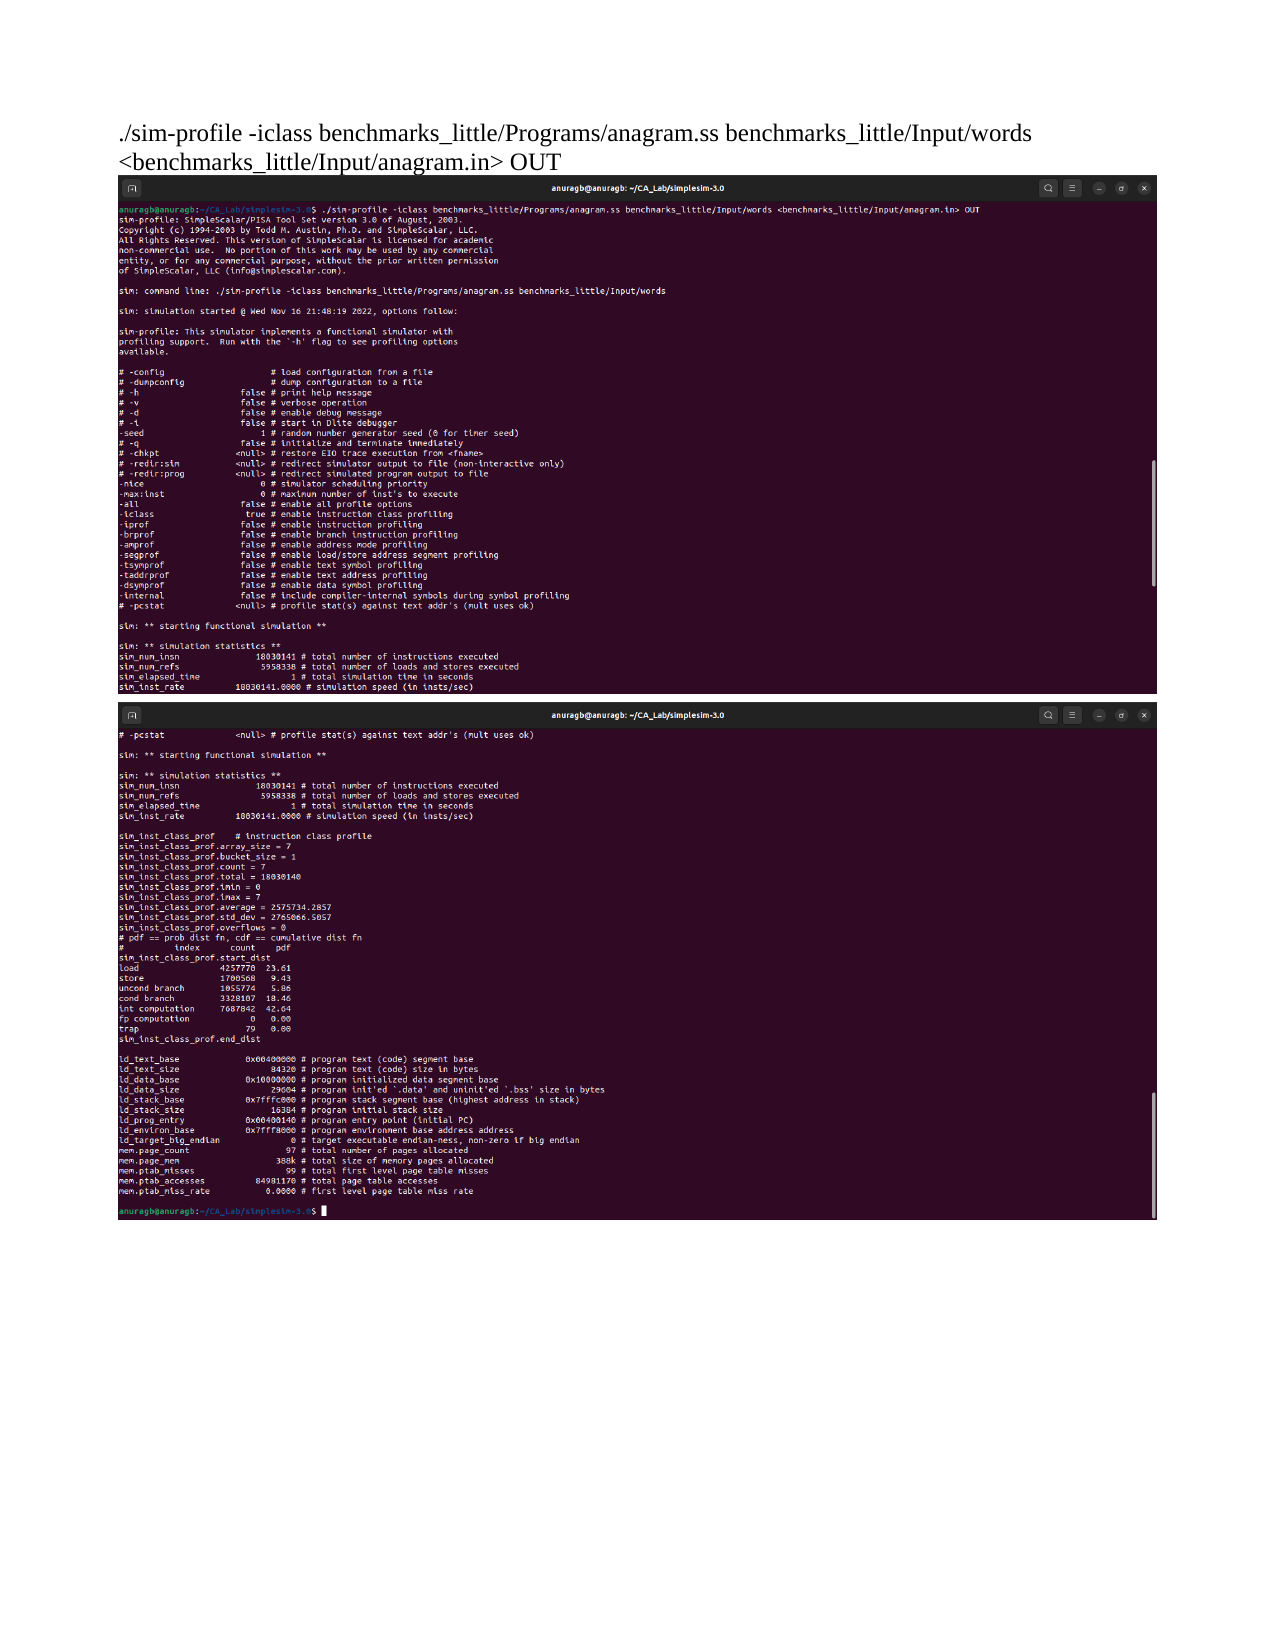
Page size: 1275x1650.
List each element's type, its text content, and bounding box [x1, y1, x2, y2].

text [118, 694, 1157, 702]
picture [118, 175, 1157, 694]
text [118, 1220, 1157, 1507]
text ./sim-profile -iclass benchmarks_little/Programs/anagram.ss benchmarks_little/Input/words <benchmarks_little/Input/anagram.in> OUT [118, 118, 1157, 175]
picture [118, 702, 1157, 1220]
